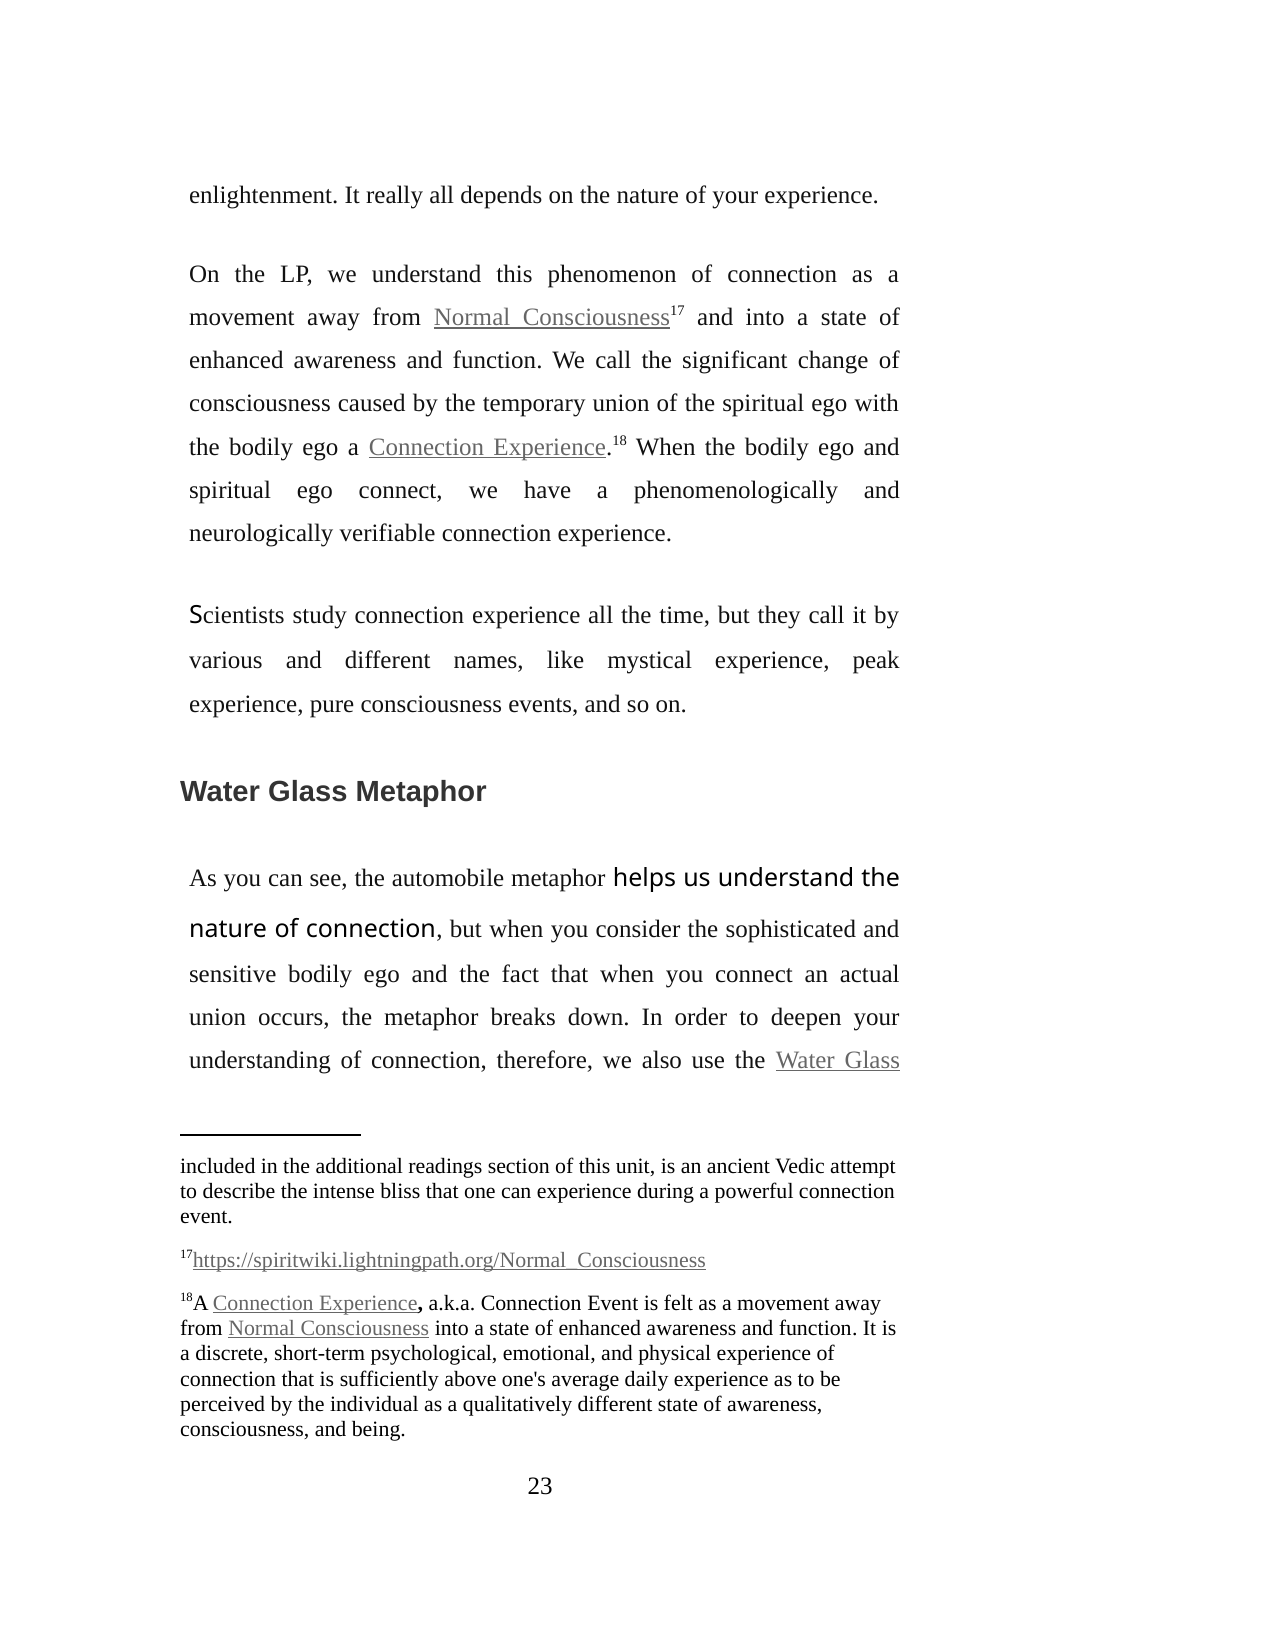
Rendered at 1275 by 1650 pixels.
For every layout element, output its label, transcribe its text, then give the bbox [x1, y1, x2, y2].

text included in the additional readings section of this unit, is an ancient Vedic attempt to describe the intense bliss that one can experience during a powerful connection event. [180, 1153, 900, 1229]
text This activation of brain neurology is felt by the bodily ego as a notable shift and enhancement of consciousness. When you connect, the way you think, feel, and perceive changes. Suddenly, you no longer feel in a “normal” space. Suddenly you are something much more. How much more depends on how powerful the experience is. In some cases, you can feel smarter and more insightful. In other cases, you can experience mild euphoria and oneness with nature and creation. In other cases, you can experience searing cosmic bliss and full enlightenment. It really all depends on the nature of your experience. [189, 180, 900, 209]
text On the LP, we understand this phenomenon of connection as a movement away from Normal Consciousness and into a state of enhanced awareness and function. We call the significant change of consciousness caused by the temporary union of the spiritual ego with the bodily ego a Connection Experience. When the bodily ego and spiritual ego connect, we have a phenomenologically and neurologically verifiable connection experience. [189, 259, 900, 547]
text Scientists study connection experience all the time, but they call it by various and different names, like mystical experience, peak experience, pure consciousness events, and so on. [189, 597, 900, 717]
text As you can see, the automobile metaphor helps us understand the nature of connection, but when you consider the sophisticated and sensitive bodily ego and the fact that when you connect an actual union occurs, the metaphor breaks down. In order to deepen your understanding of connection, therefore, we also use the Water Glass Metaphor. To understand the water glass metaphor, think of your physical unit like a water glass and your spiritual ego, your higher Consciousness, as water in a pitcher that you use to fill the glass. When connection occurs, the water of your higher Consciousness begins to fill the glass of your physical unit. How much water you get into the glass during any particular connection experience determines the nature of your experience (something we’ll talk about a lot more as we progress through these teachings). Note that we use the concept of Consciousness Quotient (CQ) to indicate the amount of Consciousness you get into the body when you have a connection experience. The higher the CQ of your physical unit, the more of your higher Consciousness you have in your body. The higher your CQ, the more dramatic and beyond “normal” your connection experience will be. [189, 859, 900, 1074]
text https://spiritwiki.lightningpath.org/Normal_Consciousness [706, 1247, 900, 1272]
text A Connection Experience, a.k.a. Connection Event is felt as a movement away from Normal Consciousness into a state of enhanced awareness and function. It is a discrete, short-term psychological, emotional, and physical experience of connection that is sufficiently above one's average daily experience as to be perceived by the individual as a qualitatively different state of awareness, consciousness, and being. [406, 1290, 900, 1441]
subtitle Water Glass Metaphor [180, 774, 900, 807]
